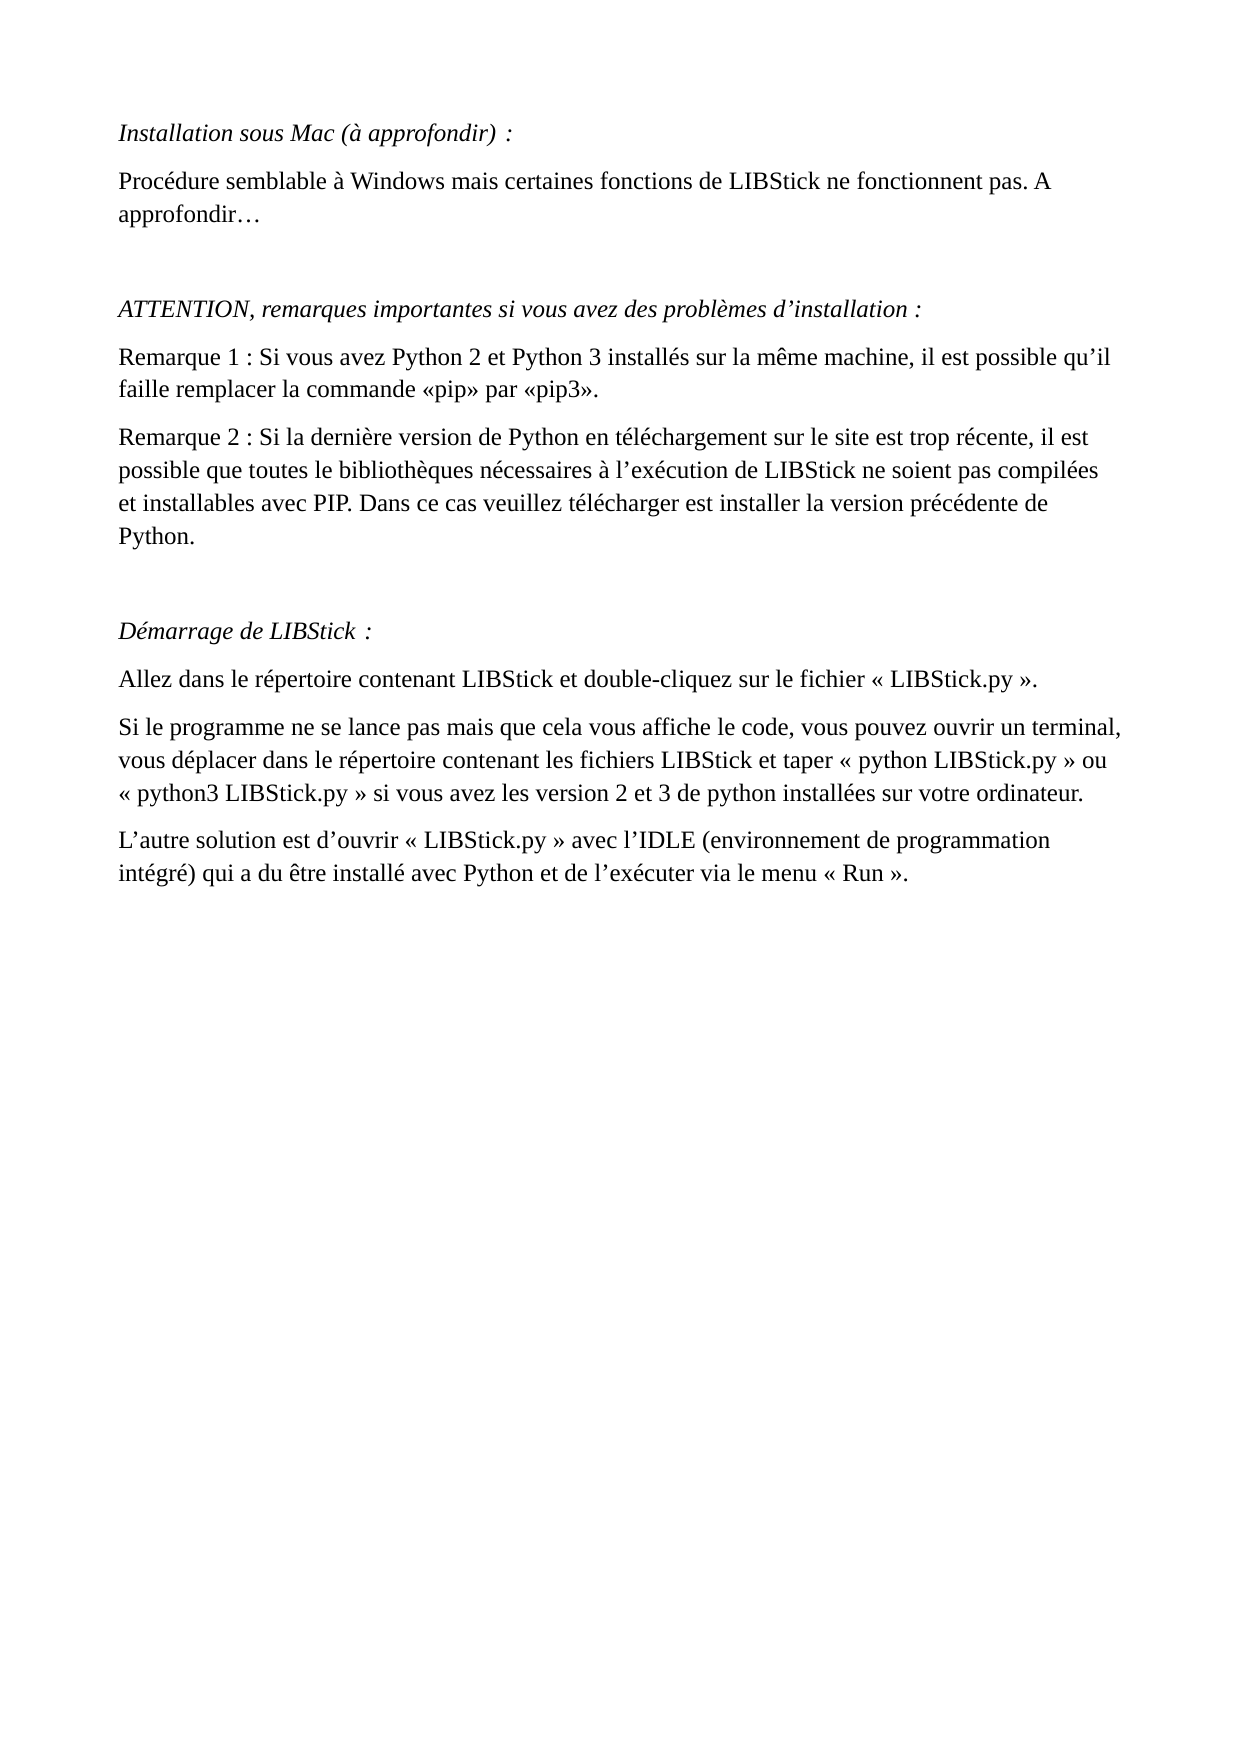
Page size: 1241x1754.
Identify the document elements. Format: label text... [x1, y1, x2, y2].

subtitle Procédure semblable à Windows mais certaines fonctions de LIBStick ne fonctionnent pas. A approfondir… [118, 166, 1122, 227]
subtitle Remarque 2 : Si la dernière version de Python en téléchargement sur le site est trop récente, il est possible que toutes le bibliothèques nécessaires à l’exécution de LIBStick ne soient pas compilées et installables avec PIP. Dans ce cas veuillez télécharger est installer la version précédente de Python. [118, 422, 1122, 550]
subtitle Si le programme ne se lance pas mais que cela vous affiche le code, vous pouvez ouvrir un terminal, vous déplacer dans le répertoire contenant les fichiers LIBStick et taper « python LIBStick.py » ou « python3 LIBStick.py » si vous avez les version 2 et 3 de python installées sur votre ordinateur. [118, 712, 1122, 806]
subtitle Allez dans le répertoire contenant LIBStick et double-cliquez sur le fichier « LIBStick.py ». [118, 664, 1122, 693]
subtitle ATTENTION, remarques importantes si vous avez des problèmes d’installation : [118, 294, 1122, 323]
subtitle Remarque 1 : Si vous avez Python 2 et Python 3 installés sur la même machine, il est possible qu’il faille remplacer la commande «pip» par «pip3». [118, 342, 1122, 403]
subtitle Installation sous Mac (à approfondir) : [118, 118, 1122, 147]
subtitle Démarrage de LIBStick : [118, 616, 1122, 645]
subtitle L’autre solution est d’ouvrir « LIBStick.py » avec l’IDLE (environnement de programmation intégré) qui a du être installé avec Python et de l’exécuter via le menu « Run ». [118, 825, 1122, 887]
